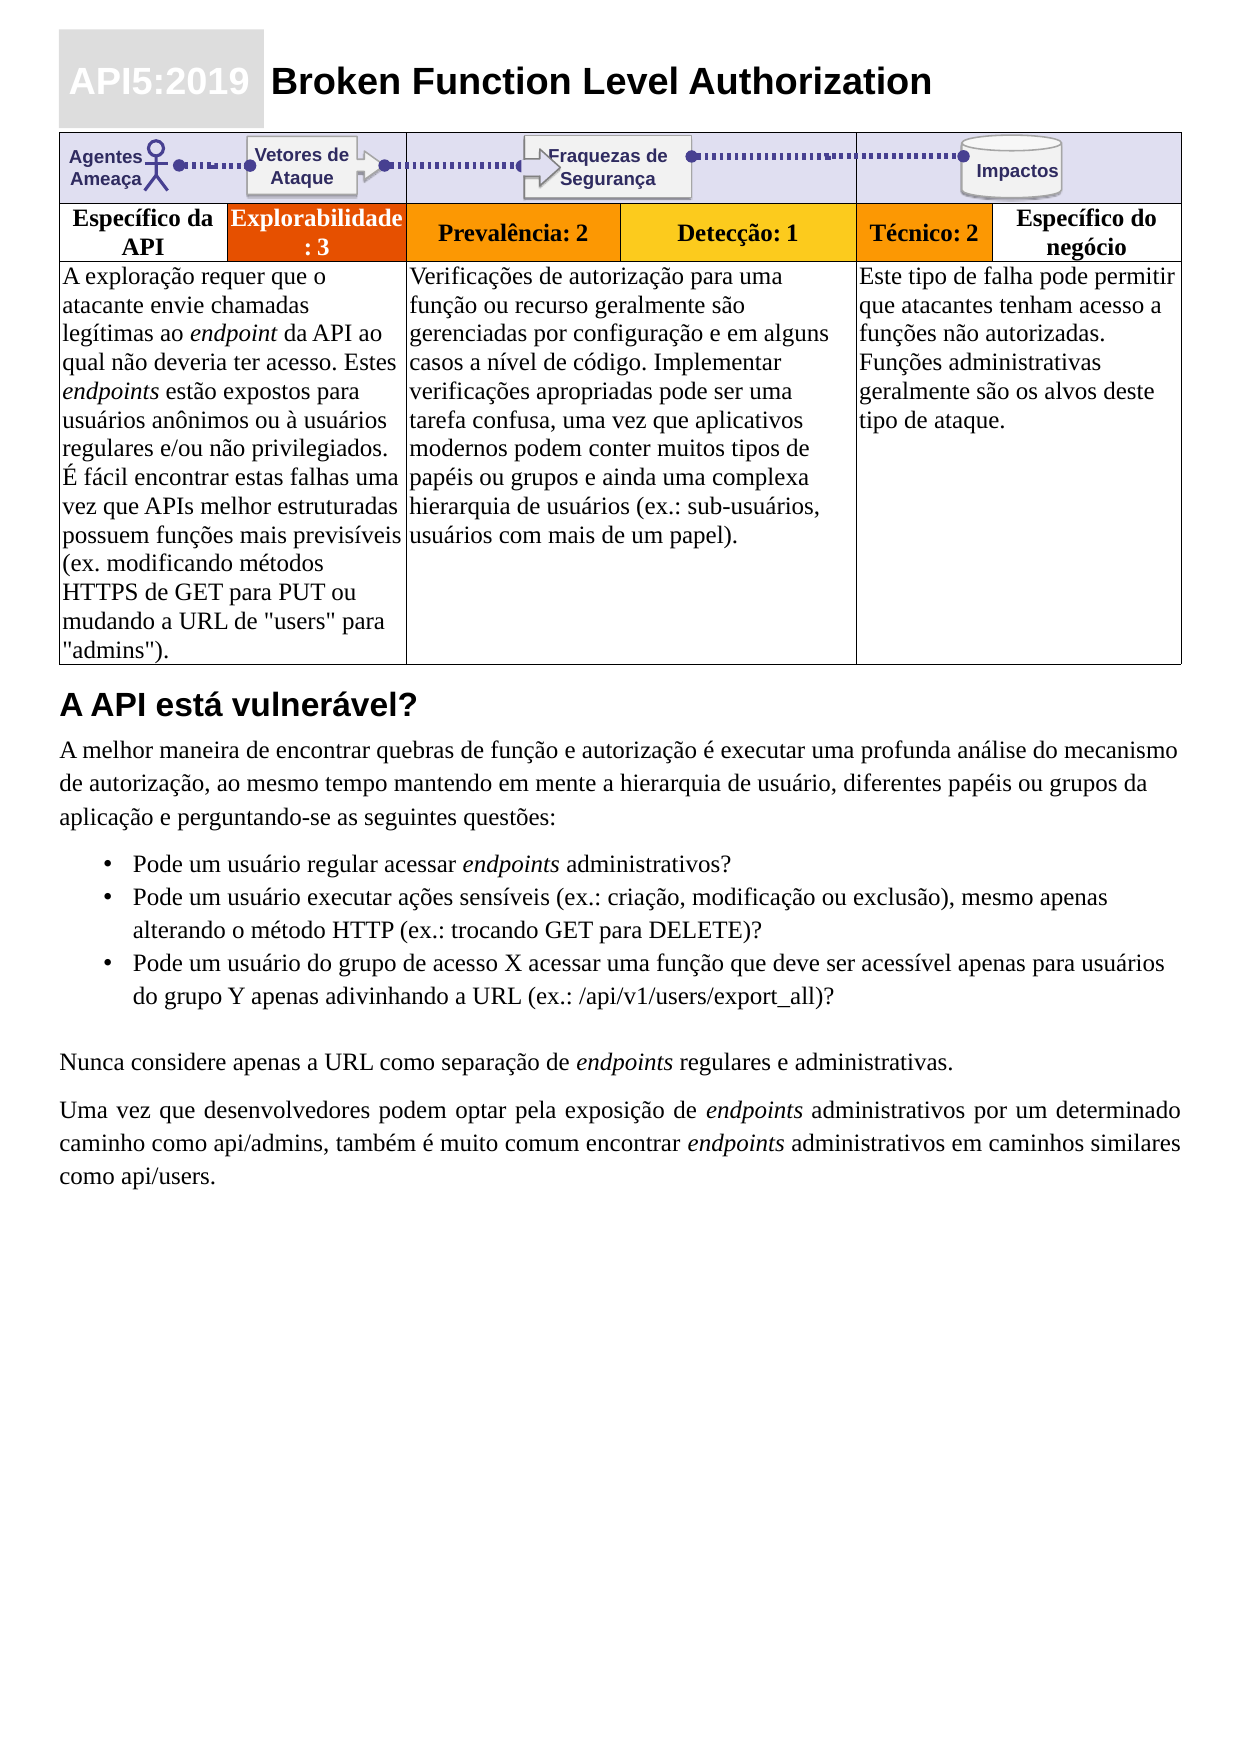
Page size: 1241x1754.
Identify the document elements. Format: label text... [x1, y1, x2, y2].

table_cell Explorabilidade: 3 [228, 204, 406, 261]
table_cell A exploração requer que o atacante envie chamadas legítimas ao endpoint da API ao qual não deveria ter acesso. Estes endpoints estão expostos para usuários anônimos ou à usuários regulares e/ou não privilegiados. É fácil encontrar estas falhas uma vez que APIs melhor estruturadas possuem funções mais previsíveis (ex. modificando métodos HTTPS de GET para PUT ou mudando a URL de "users" para "admins"). [60, 262, 406, 663]
text A melhor maneira de encontrar quebras de função e autorização é executar uma profunda análise do mecanismo de autorização, ao mesmo tempo mantendo em mente a hierarquia de usuário, diferentes papéis ou grupos da aplicação e perguntando-se as seguintes questões: [59, 736, 1181, 830]
text Uma vez que desenvolvedores podem optar pela exposição de endpoints administrativos por um determinado caminho como api/admins, também é muito comum encontrar endpoints administrativos em caminhos similares como api/users. [59, 1095, 1181, 1190]
table_cell Específico da API [60, 204, 227, 261]
list Pode um usuário do grupo de acesso X acessar uma função que deve ser acessível apenas para usuários do grupo Y apenas adivinhando a URL (ex.: /api/v1/users/export_all)? [103, 948, 1181, 1010]
table_header [407, 133, 620, 203]
table_header [992, 133, 1181, 203]
subtitle A API está vulnerável? [59, 684, 1181, 723]
table_cell Verificações de autorização para uma função ou recurso geralmente são gerenciadas por configuração e em alguns casos a nível de código. Implementar verificações apropriadas pode ser uma tarefa confusa, uma vez que aplicativos modernos podem conter muitos tipos de papéis ou grupos e ainda uma complexa hierarquia de usuários (ex.: sub-usuários, usuários com mais de um papel). [407, 262, 856, 663]
list Pode um usuário regular acessar endpoints administrativos? [103, 849, 1181, 878]
list Pode um usuário executar ações sensíveis (ex.: criação, modificação ou exclusão), mesmo apenas alterando o método HTTP (ex.: trocando GET para DELETE)? [103, 882, 1181, 944]
table_cell Este tipo de falha pode permitir que atacantes tenham acesso a funções não autorizadas. Funções administrativas geralmente são os alvos deste tipo de ataque. [857, 262, 1181, 663]
table_cell Prevalência: 2 [407, 204, 620, 261]
table_header [60, 133, 227, 203]
table_cell Específico do negócio [993, 204, 1181, 261]
text Nunca considere apenas a URL como separação de endpoints regulares e administrativas. [59, 1047, 1181, 1076]
table_header [620, 133, 856, 203]
table_header [227, 133, 406, 203]
table_cell Detecção: 1 [621, 204, 856, 261]
table_cell Técnico: 2 [857, 204, 992, 261]
table_header [857, 133, 992, 203]
